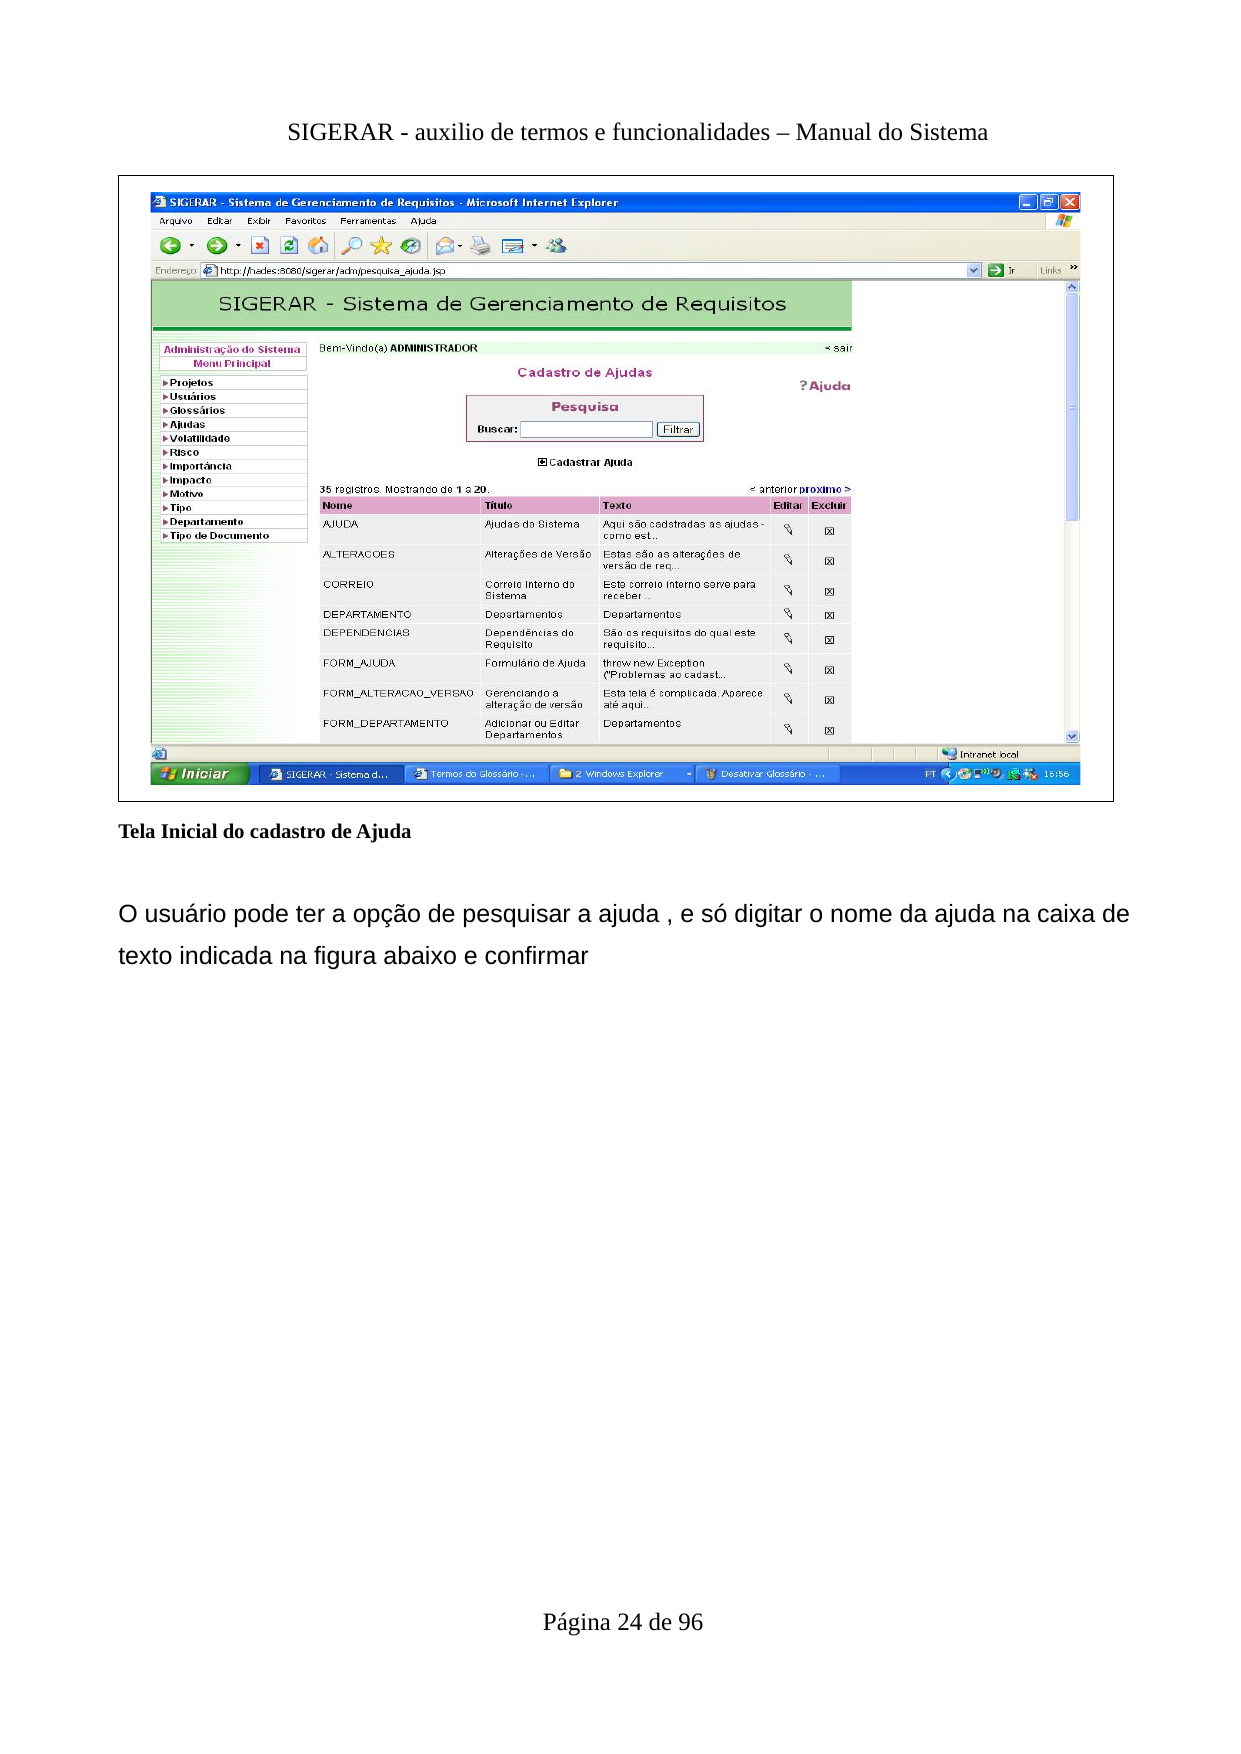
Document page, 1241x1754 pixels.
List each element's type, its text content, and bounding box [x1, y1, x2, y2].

text O usuário pode ter a opção de pesquisar a ajuda , e só digitar o nome da ajuda na caixa de texto indicada na figura abaixo e confirmar [118, 899, 1134, 969]
picture [150, 192, 1081, 785]
text Tela Inicial do cadastro de Ajuda [118, 175, 1134, 844]
